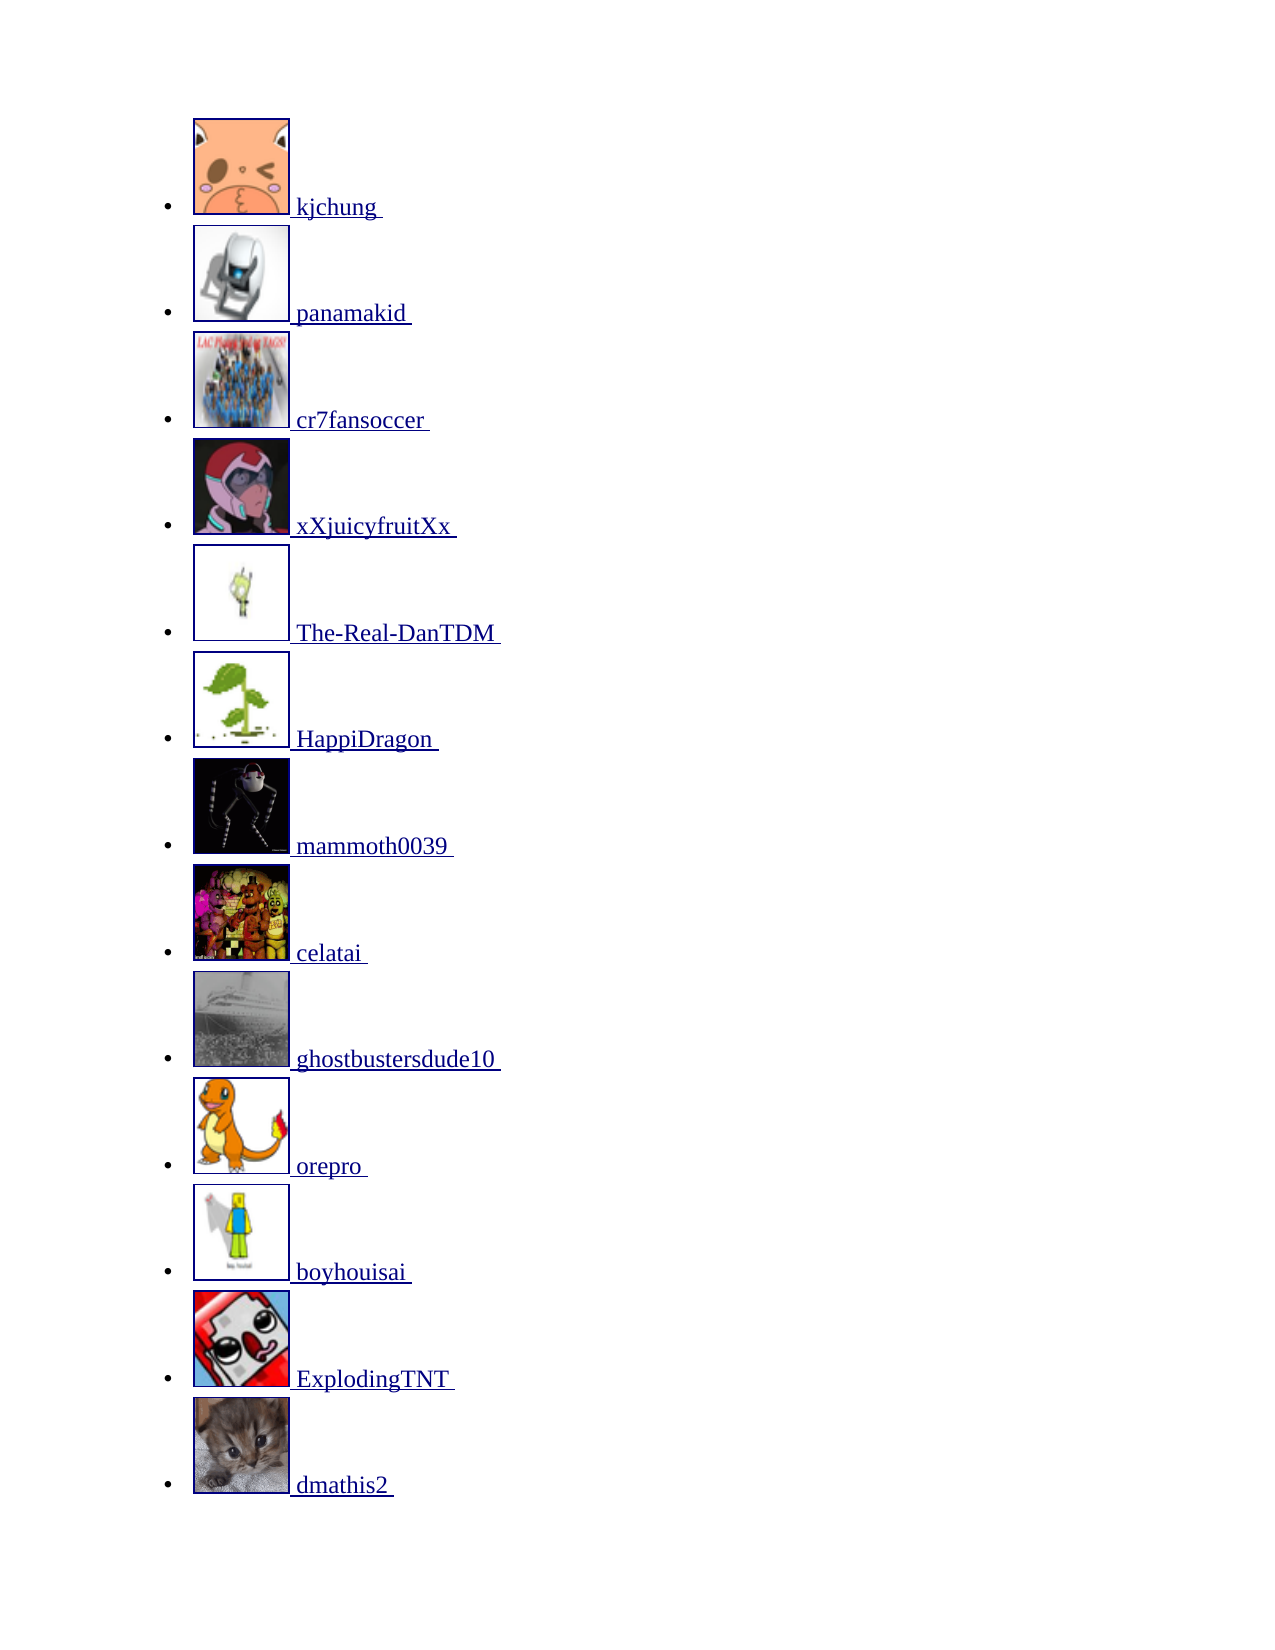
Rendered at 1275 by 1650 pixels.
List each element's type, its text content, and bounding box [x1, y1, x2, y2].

list panamakid [164, 225, 1157, 327]
list dmathis2 [164, 1397, 1157, 1499]
list HappiDragon [164, 651, 1157, 753]
list boyhouisai [164, 1184, 1157, 1286]
list celatai [164, 864, 1157, 966]
picture [195, 653, 288, 746]
picture [195, 1292, 288, 1386]
picture [195, 866, 288, 959]
picture [195, 972, 288, 1066]
list orepro [164, 1077, 1157, 1179]
list The-Real-DanTDM [164, 544, 1157, 647]
list kjchung [164, 118, 1157, 220]
picture [195, 1079, 288, 1173]
picture [195, 226, 288, 320]
picture [195, 333, 288, 427]
list ExplodingTNT [164, 1290, 1157, 1393]
picture [195, 1185, 288, 1279]
list cr7fansoccer [164, 331, 1157, 433]
list ghostbustersdude10 [164, 971, 1157, 1073]
list xXjuicyfruitXx [164, 438, 1157, 540]
list mammoth0039 [164, 757, 1157, 860]
picture [195, 120, 288, 213]
picture [195, 546, 288, 640]
picture [195, 759, 288, 853]
picture [195, 440, 288, 533]
picture [195, 1398, 288, 1492]
